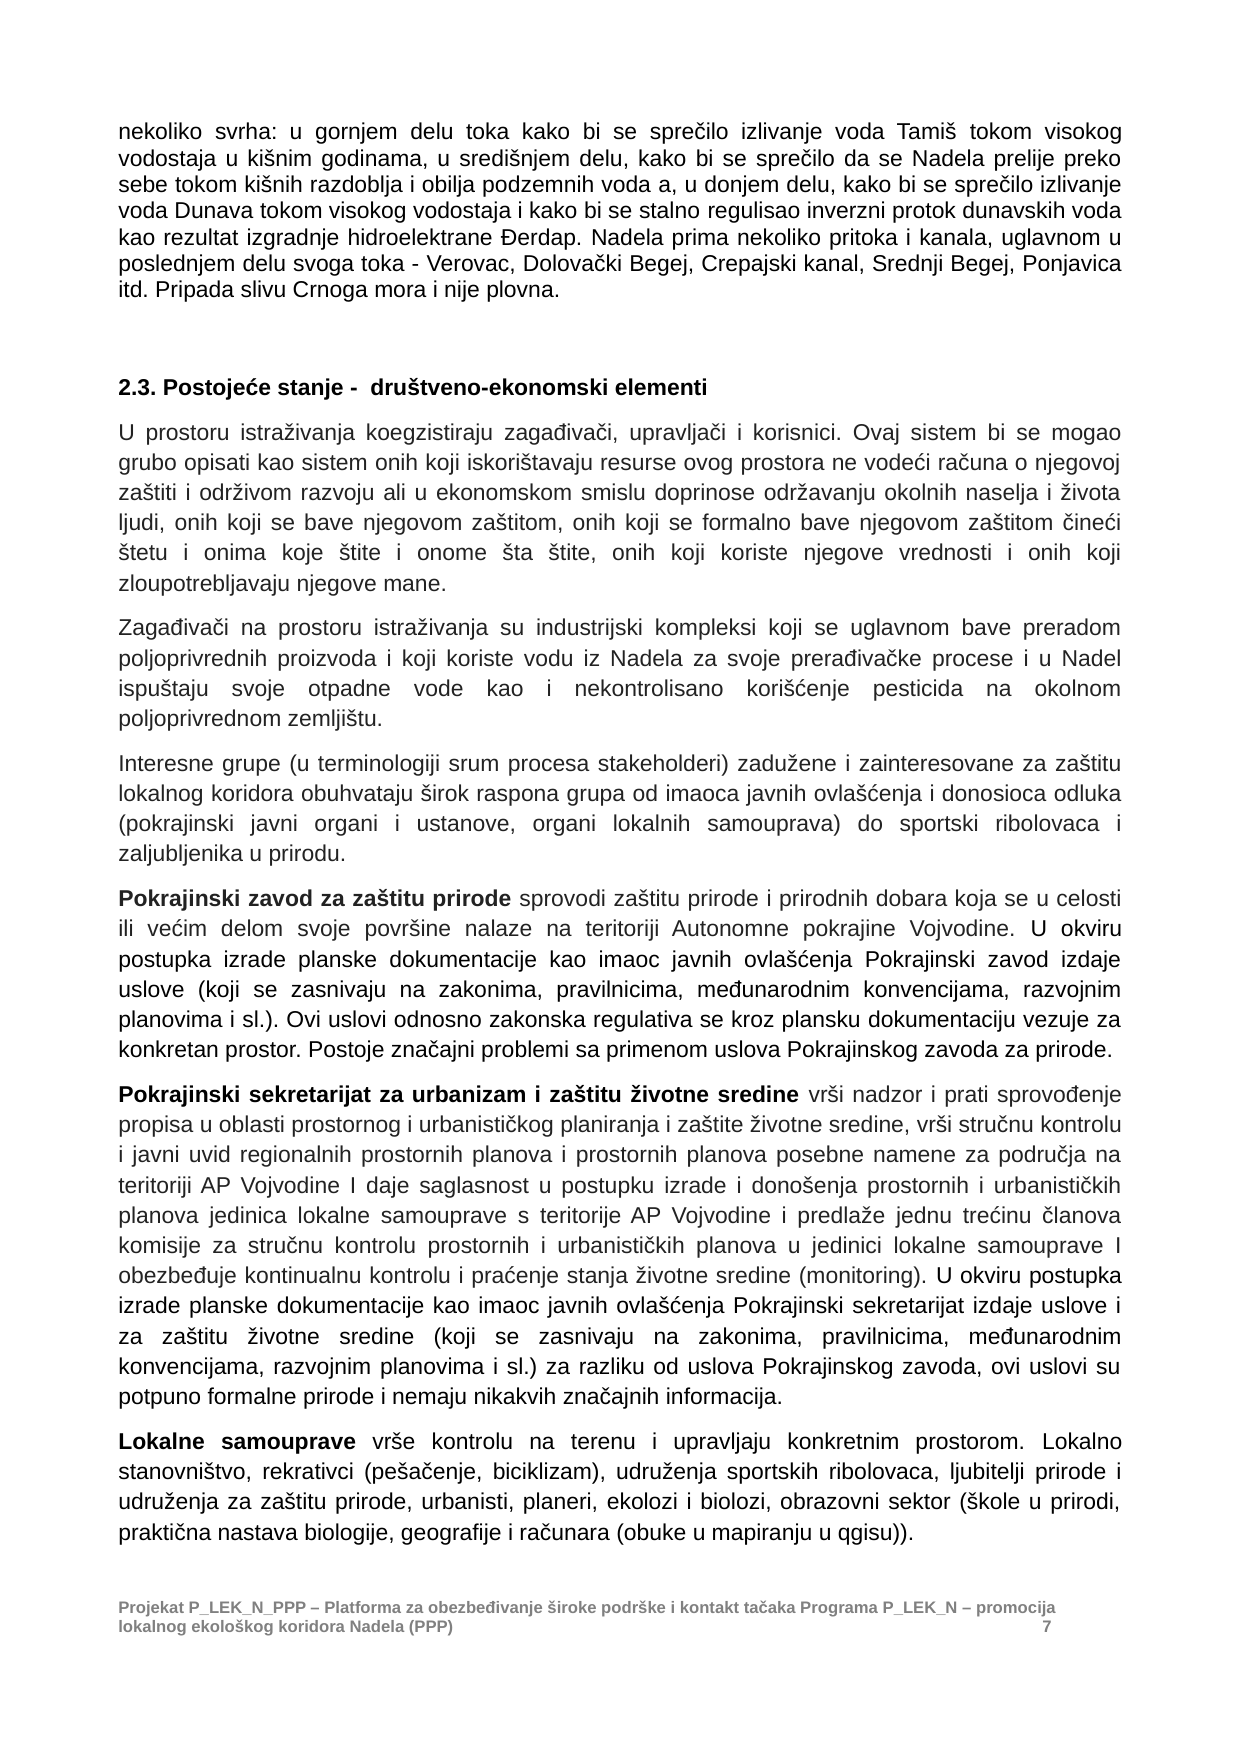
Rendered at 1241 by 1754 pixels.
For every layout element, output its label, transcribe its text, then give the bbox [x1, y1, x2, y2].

text Interesne grupe (u terminologiji srum procesa stakeholderi) zadužene i zainteresovane za zaštitu lokalnog koridora obuhvataju širok raspona grupa od imaoca javnih ovlašćenja i donosioca odluka (pokrajinski javni organi i ustanove, organi lokalnih samouprava) do sportski ribolovaca i zaljubljenika u prirodu. [118, 750, 1122, 867]
text Pokrajinski zavod za zaštitu prirode sprovodi zaštitu prirode i prirodnih dobara koja se u celosti ili većim delom svoje površine nalaze na teritoriji Autonomne pokrajine Vojvodine. U okviru postupka izrade planske dokumentacije kao imaoc javnih ovlašćenja Pokrajinski zavod izdaje uslove (koji se zasnivaju na zakonima, pravilnicima, međunarodnim konvencijama, razvojnim planovima i sl.). Ovi uslovi odnosno zakonska regulativa se kroz plansku dokumentaciju vezuje za konkretan prostor. Postoje značajni problemi sa primenom uslova Pokrajinskog zavoda za prirode. [118, 885, 1122, 1063]
text Zagađivači na prostoru istraživanja su industrijski kompleksi koji se uglavnom bave preradom poljoprivrednih proizvoda i koji koriste vodu iz Nadela za svoje prerađivačke procese i u Nadel ispuštaju svoje otpadne vode kao i nekontrolisano korišćenje pesticida na okolnom poljoprivrednom zemljištu. [118, 614, 1122, 731]
text U prostoru istraživanja koegzistiraju zagađivači, upravljači i korisnici. Ovaj sistem bi se mogao grubo opisati kao sistem onih koji iskorištavaju resurse ovog prostora ne vodeći računa o njegovoj zaštiti i održivom razvoju ali u ekonomskom smislu doprinose održavanju okolnih naselja i života ljudi, onih koji se bave njegovom zaštitom, onih koji se formalno bave njegovom zaštitom čineći štetu i onima koje štite i onome šta štite, onih koji koriste njegove vrednosti i onih koji zloupotrebljavaju njegove mane. [118, 418, 1122, 596]
text Pokrajinski sekretarijat za urbanizam i zaštitu životne sredine vrši nadzor i prati sprovođenje propisa u oblasti prostornog i urbanističkog planiranja i zaštite životne sredine, vrši stručnu kontrolu i javni uvid regionalnih prostornih planova i prostornih planova posebne namene za područja na teritoriji AP Vojvodine I daje saglasnost u postupku izrade i donošenja prostornih i urbanističkih planova jedinica lokalne samouprave s teritorije AP Vojvodine i predlaže jednu trećinu članova komisije za stručnu kontrolu prostornih i urbanističkih planova u jedinici lokalne samouprave I obezbeđuje kontinualnu kontrolu i praćenje stanja životne sredine (monitoring). U okviru postupka izrade planske dokumentacije kao imaoc javnih ovlašćenja Pokrajinski sekretarijat izdaje uslove i za zaštitu životne sredine (koji se zasnivaju na zakonima, pravilnicima, međunarodnim konvencijama, razvojnim planovima i sl.) za razliku od uslova Pokrajinskog zavoda, ovi uslovi su potpuno formalne prirode i nemaju nikakvih značajnih informacija. [118, 1081, 1122, 1409]
text nekoliko svrha: u gornjem delu toka kako bi se sprečilo izlivanje voda Tamiš tokom visokog vodostaja u kišnim godinama, u središnjem delu, kako bi se sprečilo da se Nadela prelije preko sebe tokom kišnih razdoblja i obilja podzemnih voda a, u donjem delu, kako bi se sprečilo izlivanje voda Dunava tokom visokog vodostaja i kako bi se stalno regulisao inverzni protok dunavskih voda kao rezultat izgradnje hidroelektrane Đerdap. Nadela prima nekoliko pritoka i kanala, uglavnom u poslednjem delu svoga toka - Verovac, Dolovački Begej, Crepajski kanal, Srednji Begej, Ponjavica itd. Pripada slivu Crnoga mora i nije plovna. [118, 118, 1122, 303]
text 2.3. Postojeće stanje - društveno-ekonomski elementi [118, 374, 1122, 400]
text Lokalne samouprave vrše kontrolu na terenu i upravljaju konkretnim prostorom. Lokalno stanovništvo, rekrativci (pešačenje, biciklizam), udruženja sportskih ribolovaca, ljubitelji prirode i udruženja za zaštitu prirode, urbanisti, planeri, ekolozi i biolozi, obrazovni sektor (škole u prirodi, praktična nastava biologije, geografije i računara (obuke u mapiranju u qgisu)). [118, 1428, 1122, 1545]
